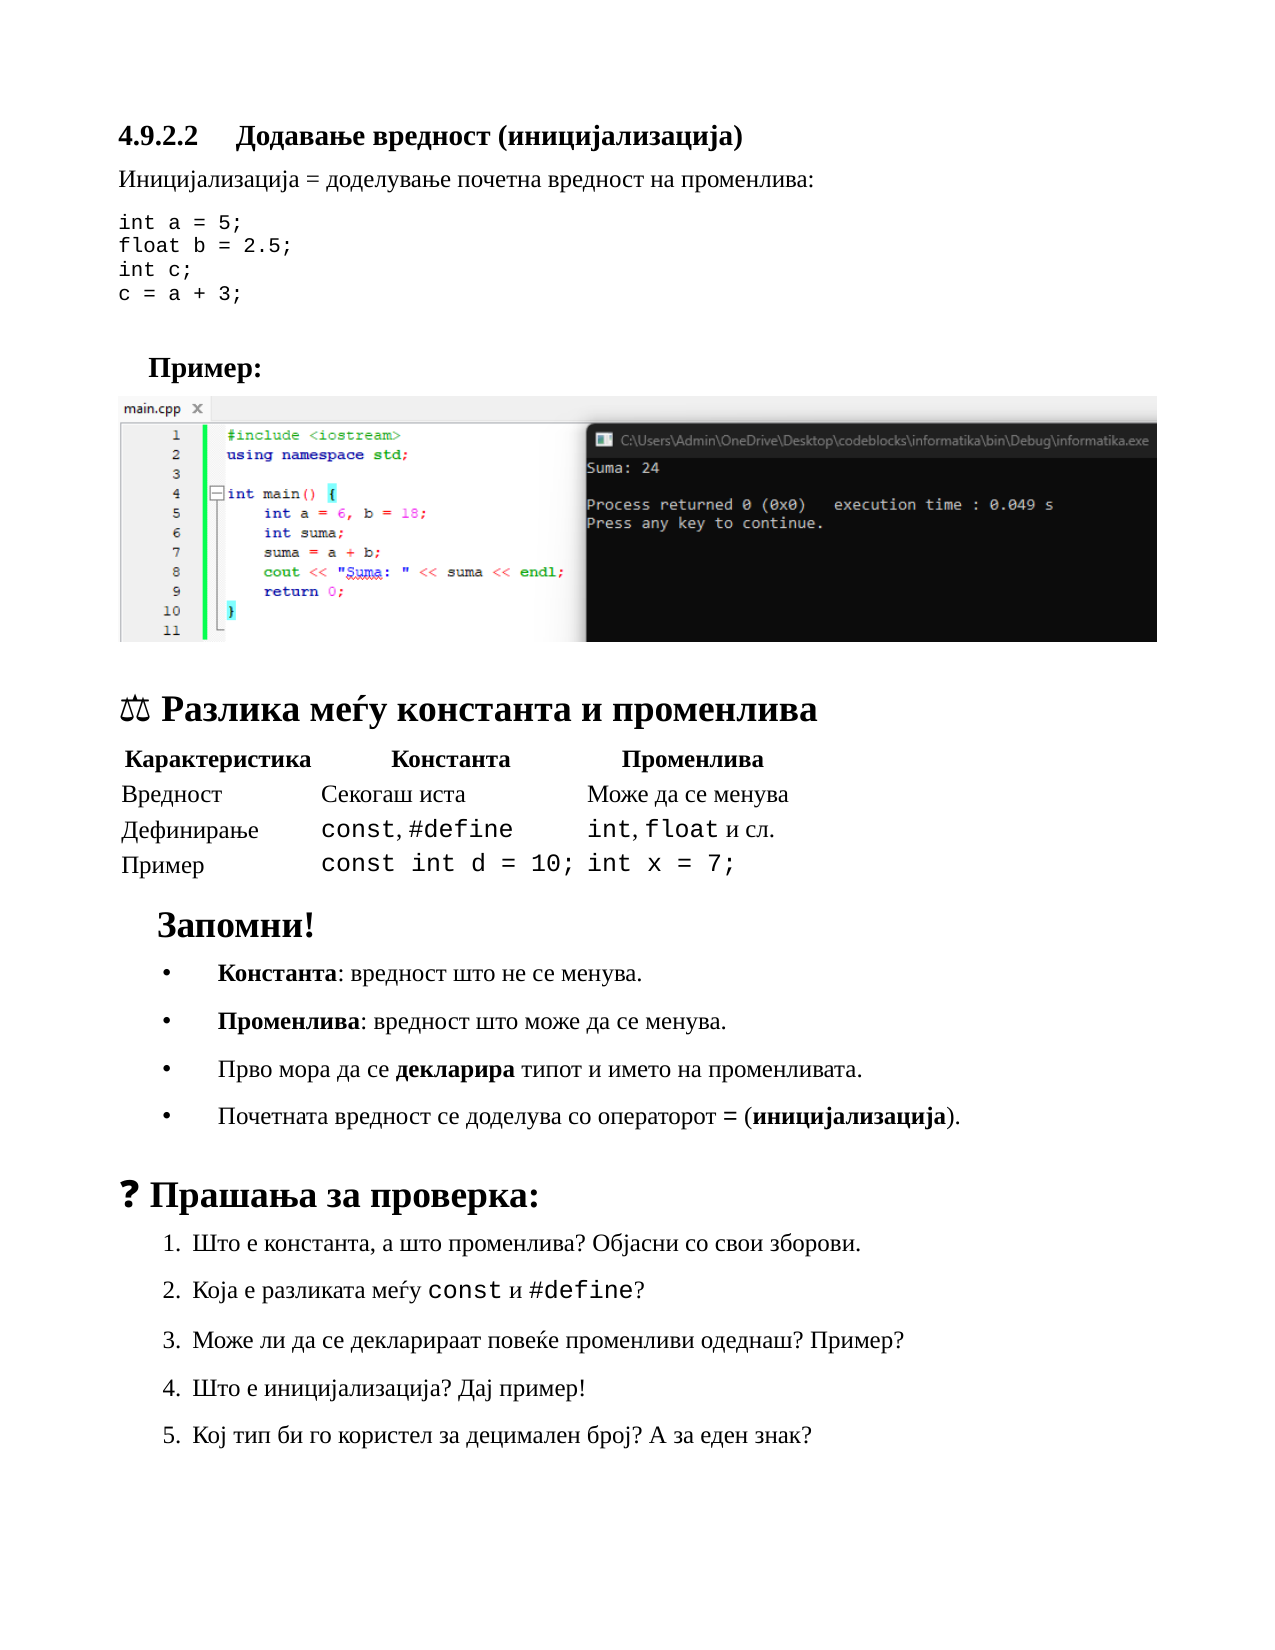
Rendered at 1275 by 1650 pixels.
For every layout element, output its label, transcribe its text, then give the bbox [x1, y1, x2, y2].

text int c; [118, 259, 1157, 283]
table_cell const int d = 10; [318, 848, 584, 882]
text float b = 2.5; [118, 235, 1157, 259]
list Може ли да се декларираат повеќе променливи одеднаш? Пример? [162, 1325, 1157, 1354]
text Иницијализација = доделување почетна вредност на променлива: [118, 164, 1157, 193]
list ✅ Константа: вредност што не се менува. [162, 958, 1157, 987]
table_cell Секогаш иста [318, 776, 584, 811]
table_cell Пример [118, 848, 318, 882]
list ✅ Променлива: вредност што може да се менува. [162, 1006, 1157, 1035]
list ✅ Прво мора да се декларира типот и името на променливата. [162, 1054, 1157, 1082]
subtitle ❓ Прашања за проверка: [118, 1172, 1157, 1215]
list Што е константа, а што променлива? Објасни со свои зборови. [162, 1228, 1157, 1256]
list Кој тип би го користел за децимален број? А за еден знак? [162, 1421, 1157, 1449]
table_cell int, float и сл. [584, 811, 802, 847]
subtitle 📌 Пример: [118, 350, 1157, 384]
table_header Променлива [584, 742, 802, 776]
table_cell Може да се менува [584, 776, 802, 811]
table_cell const, #define [318, 811, 584, 847]
list Која е разликата меѓу const и #define? [162, 1275, 1157, 1306]
list Што е иницијализација? Дај пример! [162, 1373, 1157, 1402]
text int a = 5; [118, 212, 1157, 235]
list ✅ Почетната вредност се доделува со операторот = (иницијализација). [162, 1101, 1157, 1132]
table_cell Вредност [118, 776, 318, 811]
text c = a + 3; [118, 283, 1157, 306]
picture [118, 396, 1157, 642]
table_cell Дефинирање [118, 811, 318, 847]
subtitle ⚖️ Разлика меѓу константа и променлива [118, 686, 1157, 729]
subtitle 4.9.2.2 ➕ Додавање вредност (иницијализација) [118, 118, 1157, 152]
table_header Карактеристика [118, 742, 318, 776]
subtitle 🧠 Запомни! [118, 903, 1157, 946]
table_header Константа [318, 742, 584, 776]
table_cell int x = 7; [584, 848, 802, 882]
